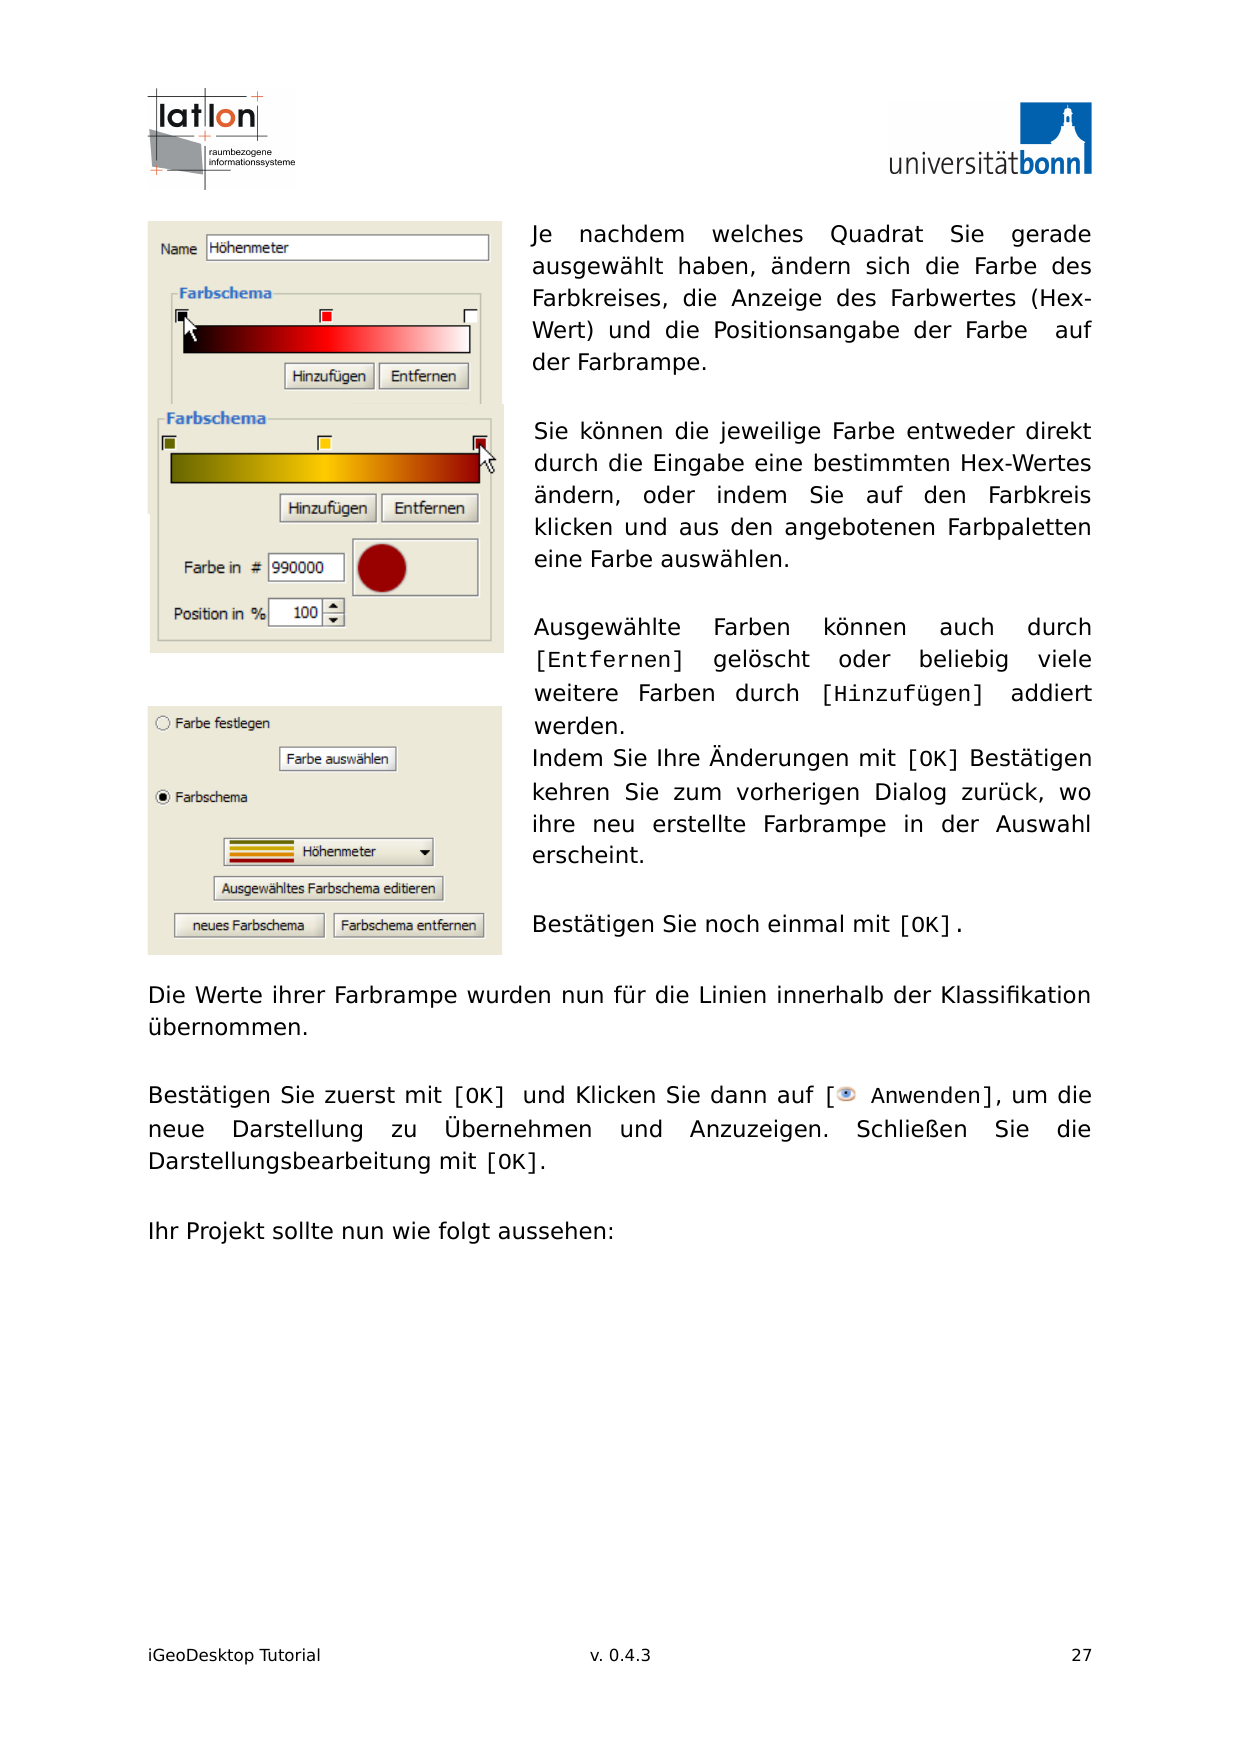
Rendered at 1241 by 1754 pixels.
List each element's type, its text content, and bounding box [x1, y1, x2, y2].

picture [889, 102, 1093, 174]
text Je nachdem welches Quadrat Sie gerade ausgewählt haben, ändern sich die Farbe des Farbkreises, die Anzeige des Farbwertes (Hex-Wert) und die Positionsangabe der Farbe auf der Farbrampe. [503, 221, 1092, 376]
picture [147, 221, 504, 653]
text Die Werte ihrer Farbrampe wurden nun für die Linien innerhalb der Klassifikation übernommen. [148, 982, 1092, 1040]
text Bestätigen Sie noch einmal mit [OK]. [503, 911, 1092, 939]
picture [836, 1084, 856, 1104]
picture [147, 706, 503, 955]
picture [147, 88, 295, 190]
text Ausgewählte Farben können auch durch [Entfernen] gelöscht oder beliebig viele weitere Farben durch [Hinzufügen] addiert werden. Indem Sie Ihre Änderungen mit [OK] Bestätigen kehren Sie zum vorherigen Dialog zurück, wo ihre neu erstellte Farbrampe in der Auswahl erscheint. [148, 614, 1092, 869]
text Ihr Projekt sollte nun wie folgt aussehen: [148, 1218, 1092, 1245]
text Bestätigen Sie zuerst mit [OK] und Klicken Sie dann auf [ Anwenden], um die neue Darstellung zu Übernehmen und Anzuzeigen. Schließen Sie die Darstellungsbearbeitung mit [OK]. [148, 1082, 1092, 1176]
text Sie können die jeweilige Farbe entweder direkt durch die Eingabe eine bestimmten Hex-Wertes ändern, oder indem Sie auf den Farbkreis klicken und aus den angebotenen Farbpaletten eine Farbe auswählen. [504, 418, 1092, 572]
